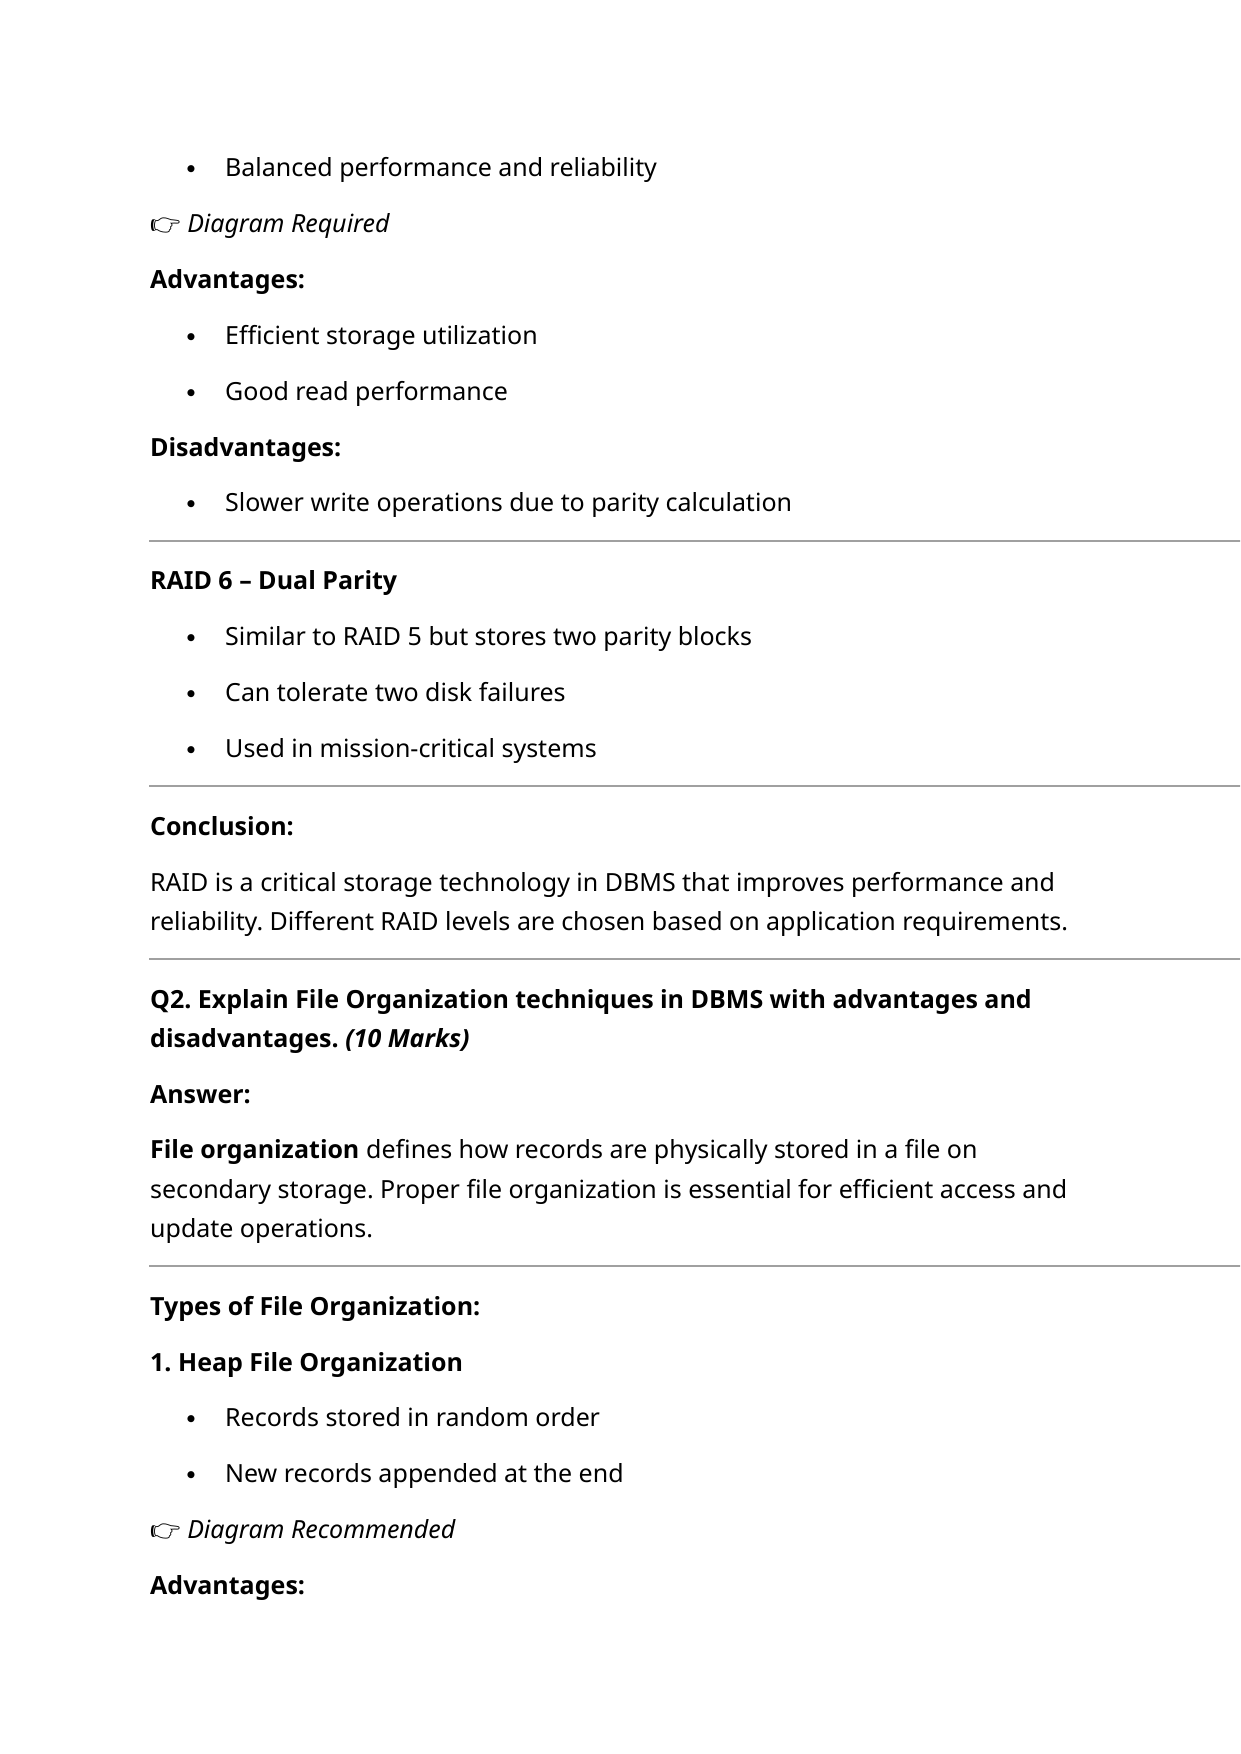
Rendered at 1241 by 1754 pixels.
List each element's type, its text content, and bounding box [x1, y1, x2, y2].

list Similar to RAID 5 but stores two parity blocks [187, 619, 1090, 653]
text Answer: [150, 1076, 1090, 1110]
list Used in mission-critical systems [187, 730, 1090, 764]
text RAID is a critical storage technology in DBMS that improves performance and reliability. Different RAID levels are chosen based on application requirements. [150, 864, 1090, 937]
text Disadvantages: [150, 429, 1090, 463]
list Can tolerate two disk failures [187, 674, 1090, 709]
text RAID 6 – Dual Parity [150, 563, 1090, 597]
text Q2. Explain File Organization techniques in DBMS with advantages and disadvantages. (10 Marks) [150, 981, 1090, 1054]
list Slower write operations due to parity calculation [187, 485, 1090, 519]
text Advantages: [150, 262, 1090, 296]
text Types of File Organization: [150, 1288, 1090, 1322]
text 👉 Diagram Required [150, 206, 1090, 240]
list Balanced performance and reliability [187, 150, 1090, 184]
text 1. Heap File Organization [150, 1344, 1090, 1378]
text 👉 Diagram Recommended [150, 1512, 1090, 1546]
text Conclusion: [150, 808, 1090, 842]
list Good read performance [187, 373, 1090, 407]
list Efficient storage utilization [187, 317, 1090, 352]
text Advantages: [150, 1567, 1090, 1602]
text File organization defines how records are physically stored in a file on secondary storage. Proper file organization is essential for efficient access and update operations. [150, 1132, 1090, 1244]
list New records appended at the end [187, 1456, 1090, 1490]
list Records stored in random order [187, 1400, 1090, 1434]
